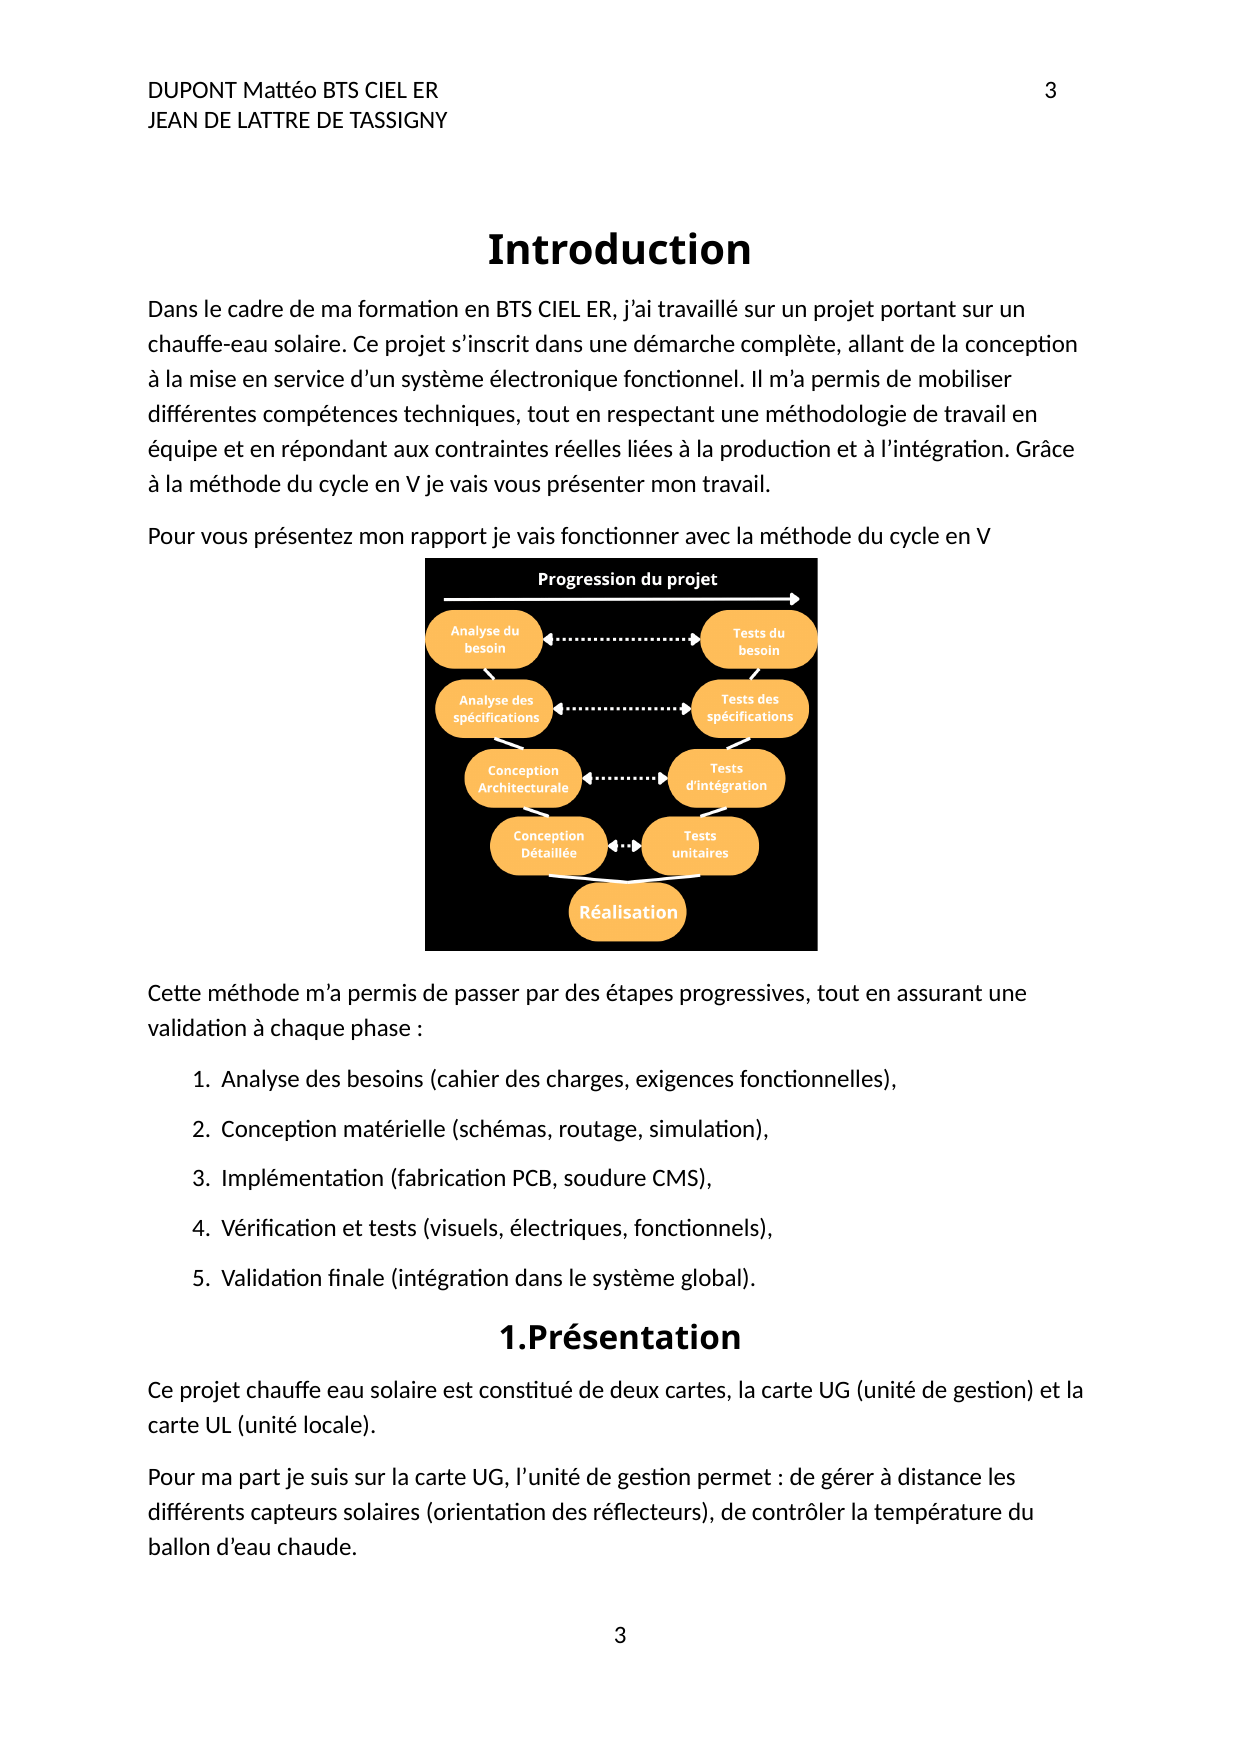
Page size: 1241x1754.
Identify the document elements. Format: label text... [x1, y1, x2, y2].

text Ce projet chauffe eau solaire est constitué de deux cartes, la carte UG (unité de gestion) et la carte UL (unité locale). [148, 1374, 1093, 1439]
text Pour vous présentez mon rapport je vais fonctionner avec la méthode du cycle en V [148, 520, 1093, 551]
picture [425, 558, 818, 951]
text Dans le cadre de ma formation en BTS CIEL ER, j’ai travaillé sur un projet portant sur un chauffe-eau solaire. Ce projet s’inscrit dans une démarche complète, allant de la conception à la mise en service d’un système électronique fonctionnel. Il m’a permis de mobiliser différentes compétences techniques, tout en respectant une méthodologie de travail en équipe et en répondant aux contraintes réelles liées à la production et à l’intégration. Grâce à la méthode du cycle en V je vais vous présenter mon travail. [148, 294, 1093, 499]
list Conception matérielle (schémas, routage, simulation), [192, 1113, 1093, 1143]
text Cette méthode m’a permis de passer par des étapes progressives, tout en assurant une validation à chaque phase : [148, 977, 1093, 1042]
subtitle 1.Présentation [148, 1313, 1093, 1359]
subtitle Introduction [148, 220, 1093, 277]
list Validation finale (intégration dans le système global). [192, 1262, 1093, 1292]
list Implémentation (fabrication PCB, soudure CMS), [192, 1163, 1093, 1193]
list Vérification et tests (visuels, électriques, fonctionnels), [192, 1212, 1093, 1243]
text Pour ma part je suis sur la carte UG, l’unité de gestion permet : de gérer à distance les différents capteurs solaires (orientation des réflecteurs), de contrôler la température du ballon d’eau chaude. [148, 1461, 1093, 1561]
list Analyse des besoins (cahier des charges, exigences fonctionnelles), [192, 1063, 1093, 1094]
